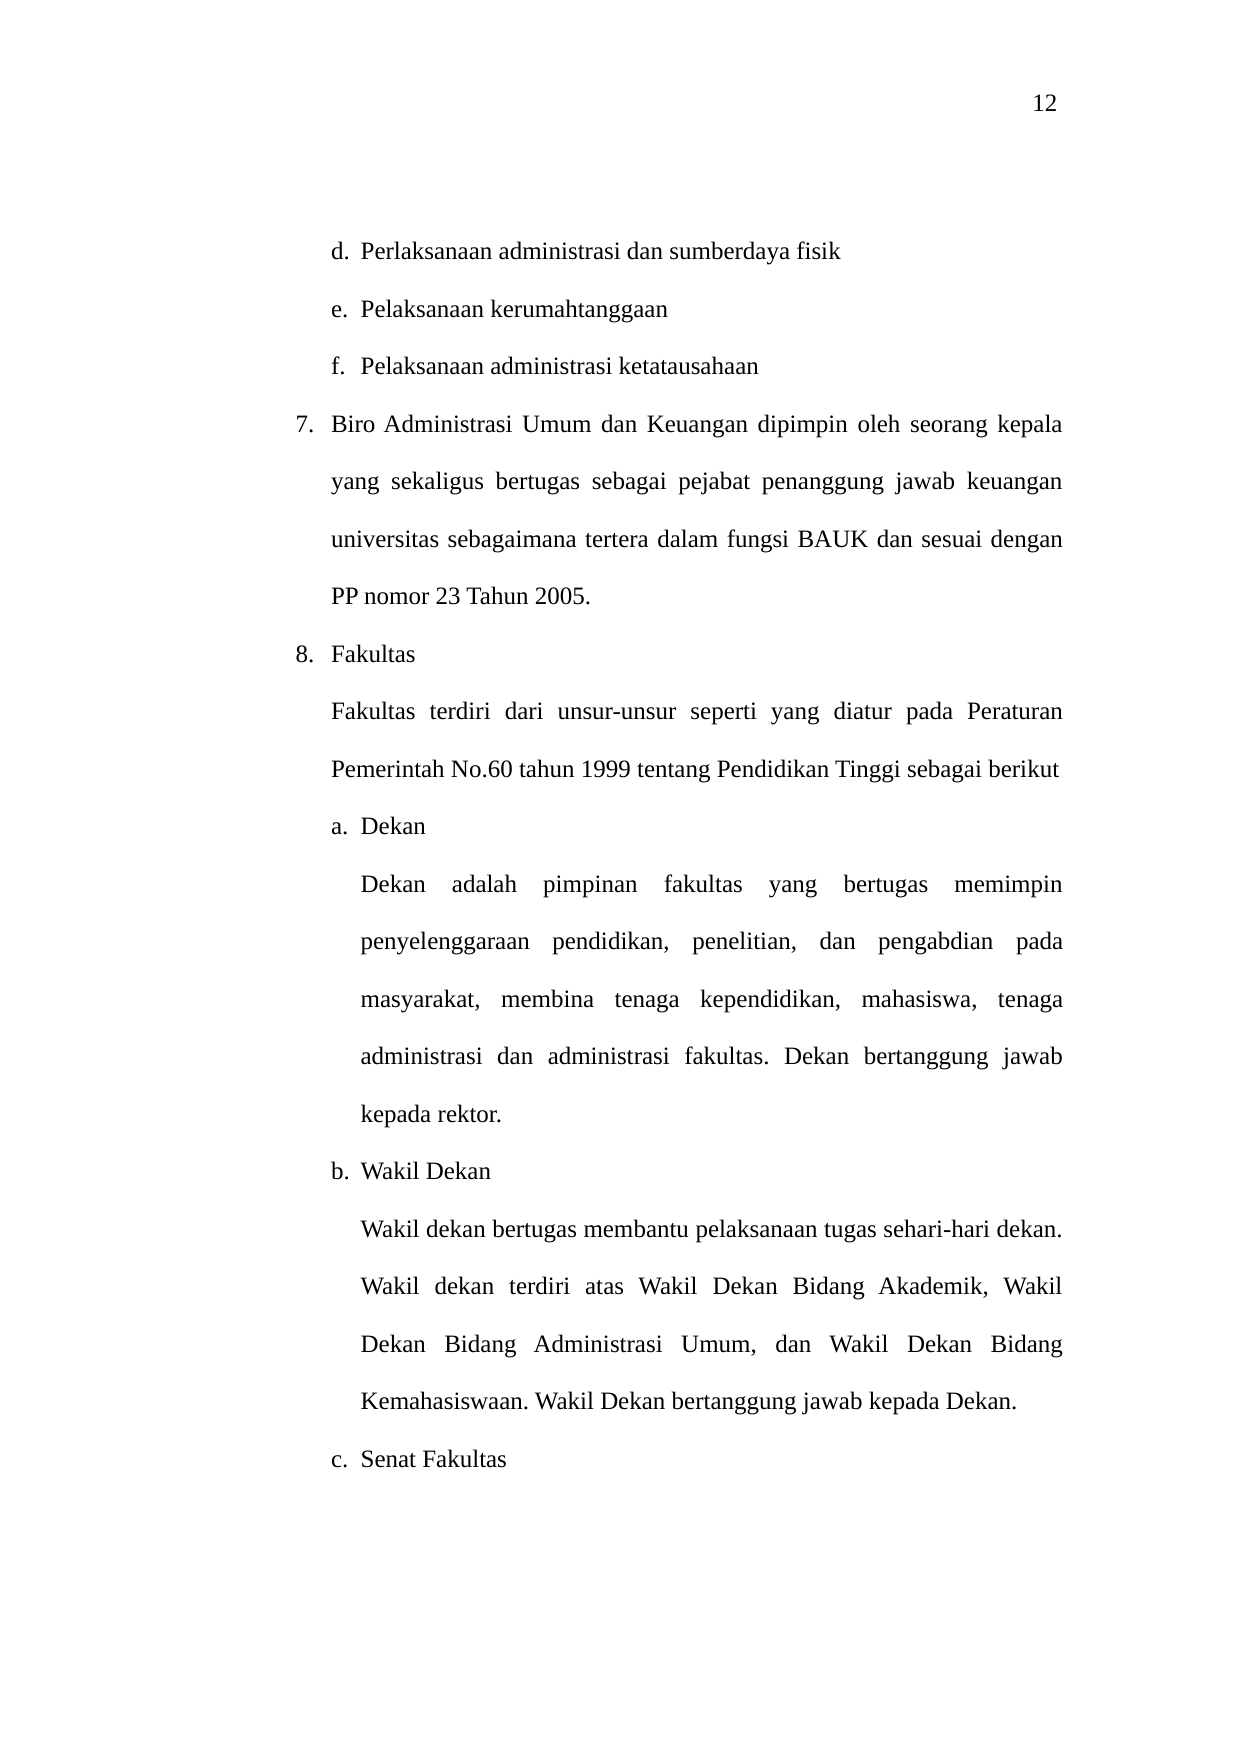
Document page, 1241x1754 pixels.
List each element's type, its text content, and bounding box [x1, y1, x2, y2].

list Senat Fakultas [331, 1444, 1063, 1472]
list Dekan adalah pimpinan fakultas yang bertugas memimpin penyelenggaraan pendidikan, penelitian, dan pengabdian pada masyarakat, membina tenaga kependidikan, mahasiswa, tenaga administrasi dan administrasi fakultas. Dekan bertanggung jawab kepada rektor. [331, 869, 1063, 1127]
list Pelaksanaan kerumahtanggaan [331, 294, 1063, 322]
list Fakultas terdiri dari unsur-unsur seperti yang diatur pada Peraturan Pemerintah No.60 tahun 1999 tentang Pendidikan Tinggi sebagai berikut [295, 696, 1063, 782]
list Perlaksanaan administrasi dan sumberdaya fisik [331, 236, 1063, 265]
list Dekan [331, 811, 1063, 840]
list Wakil Dekan [331, 1156, 1063, 1185]
list Wakil dekan bertugas membantu pelaksanaan tugas sehari-hari dekan. Wakil dekan terdiri atas Wakil Dekan Bidang Akademik, Wakil Dekan Bidang Administrasi Umum, dan Wakil Dekan Bidang Kemahasiswaan. Wakil Dekan bertanggung jawab kepada Dekan. [331, 1214, 1063, 1415]
list Biro Administrasi Umum dan Keuangan dipimpin oleh seorang kepala yang sekaligus bertugas sebagai pejabat penanggung jawab keuangan universitas sebagaimana tertera dalam fungsi BAUK dan sesuai dengan PP nomor 23 Tahun 2005. [295, 409, 1063, 610]
list Fakultas [295, 639, 1063, 667]
list Pelaksanaan administrasi ketatausahaan [331, 351, 1063, 380]
